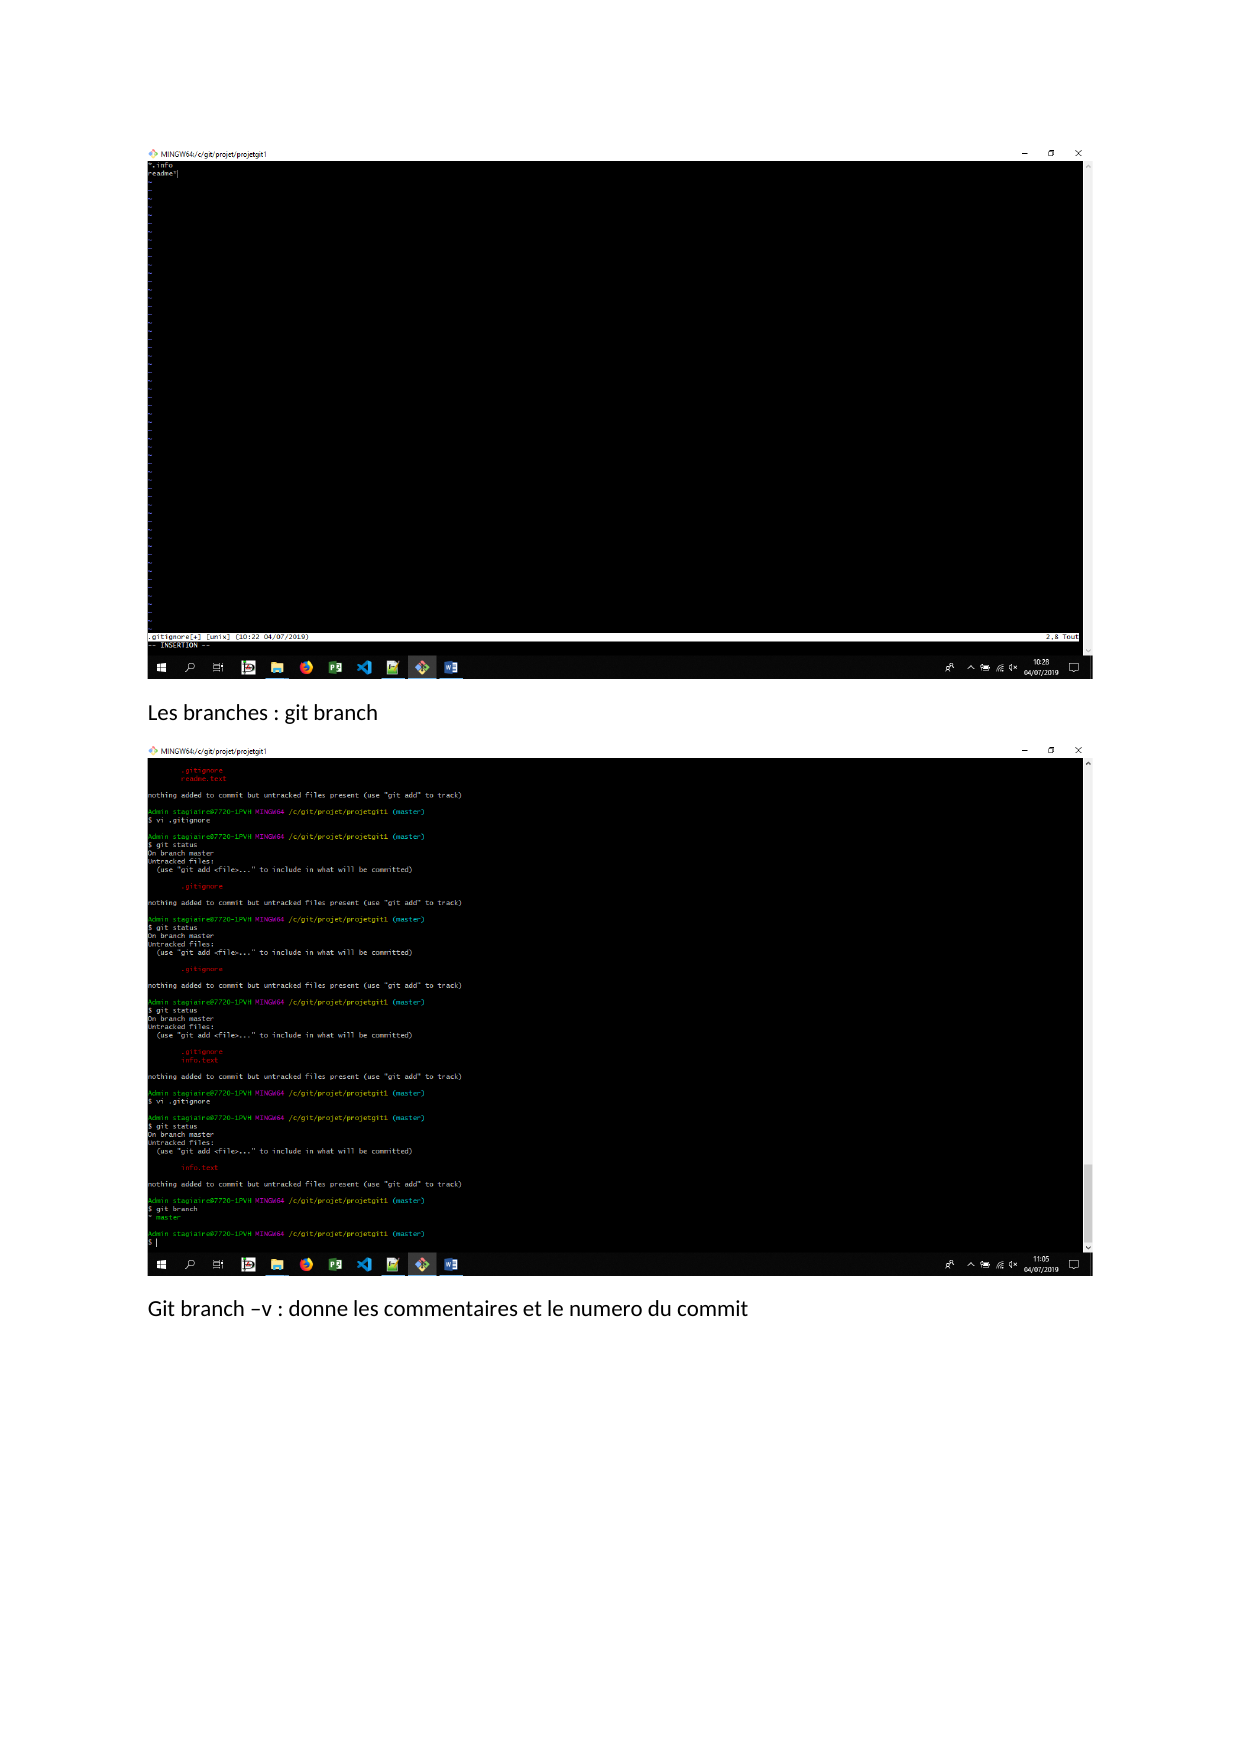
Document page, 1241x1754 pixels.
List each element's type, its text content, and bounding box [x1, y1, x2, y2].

picture [147, 744, 1093, 1276]
text Les branches : git branch [148, 698, 1093, 726]
text Git branch –v : donne les commentaires et le numero du commit [148, 1294, 1093, 1322]
picture [147, 147, 1093, 679]
